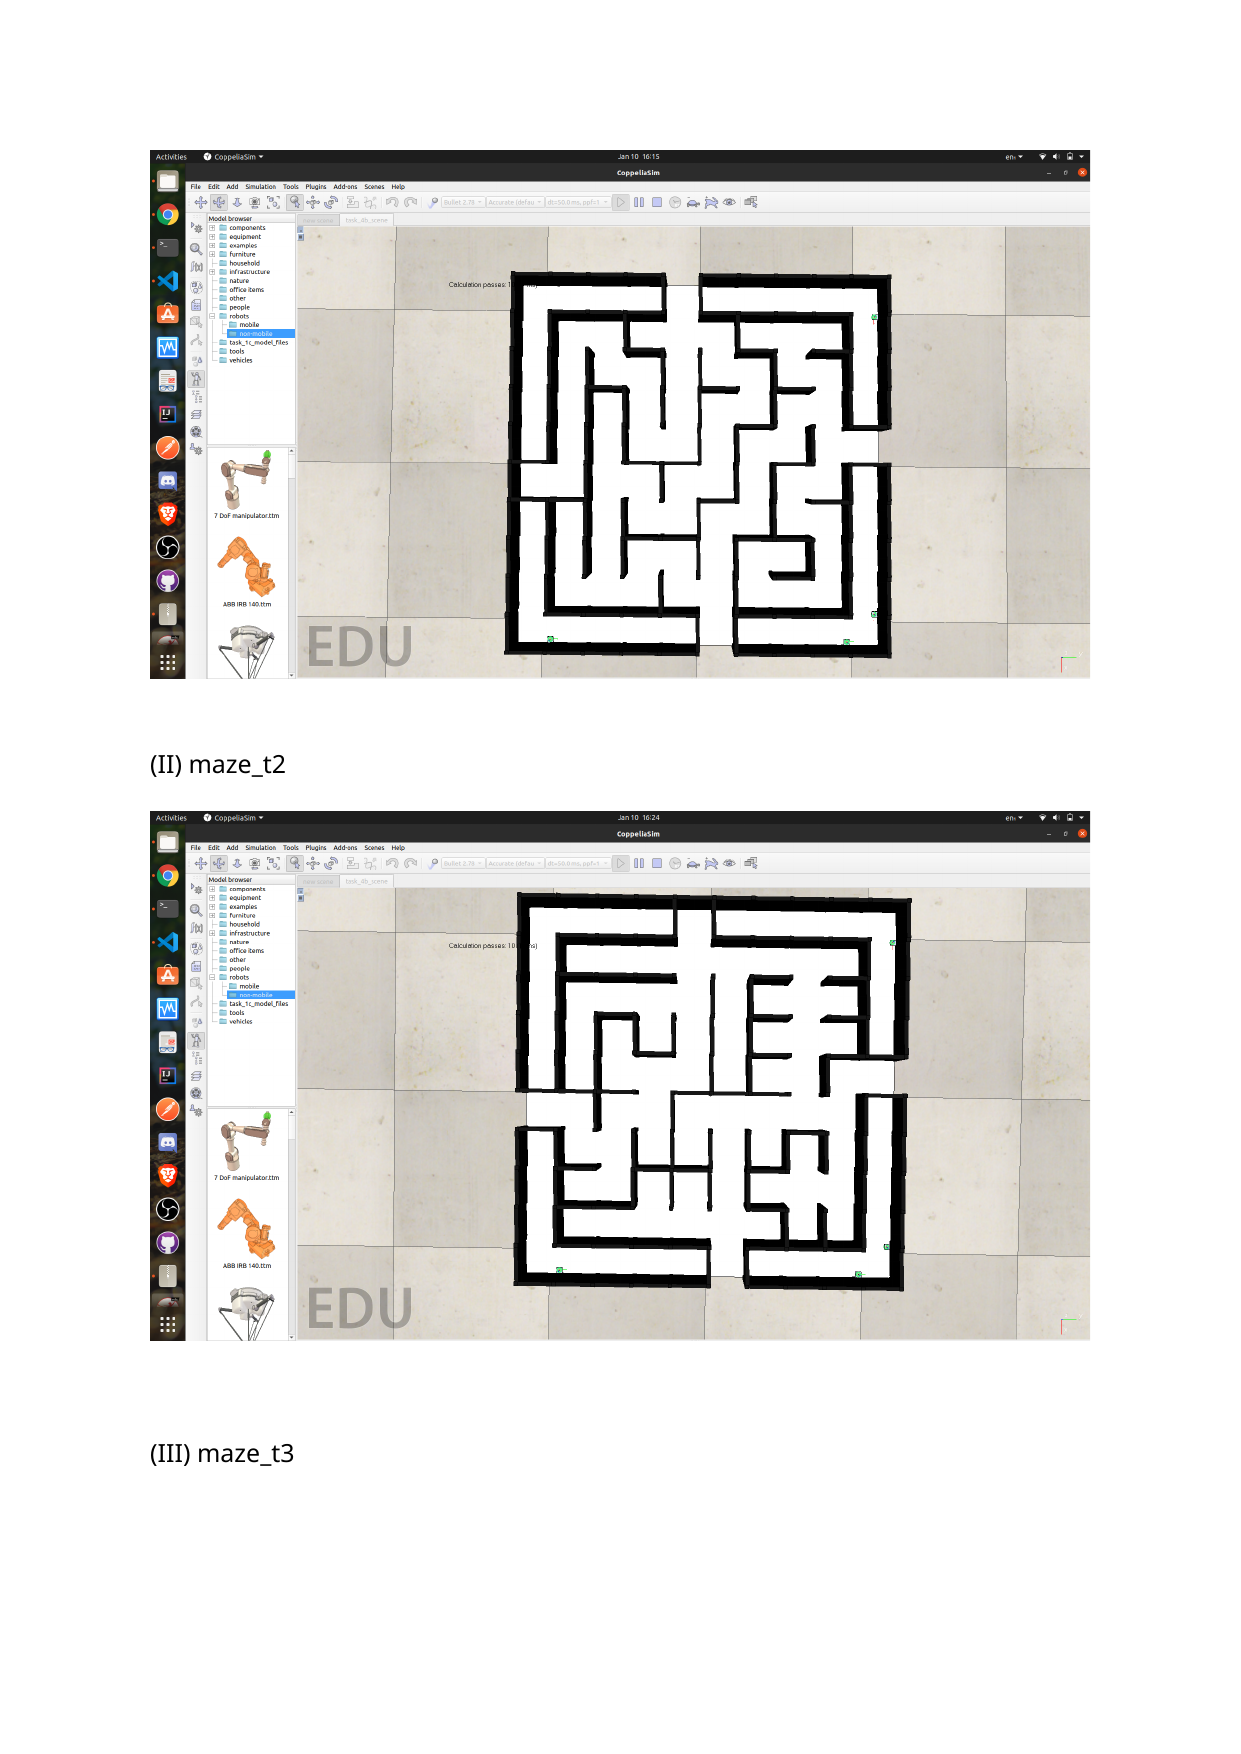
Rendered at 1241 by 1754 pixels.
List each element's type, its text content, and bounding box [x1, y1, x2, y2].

picture [150, 150, 1091, 679]
text (III) maze_t3 [150, 1436, 1090, 1470]
picture [150, 811, 1091, 1341]
text (II) maze_t2 [150, 747, 1090, 781]
